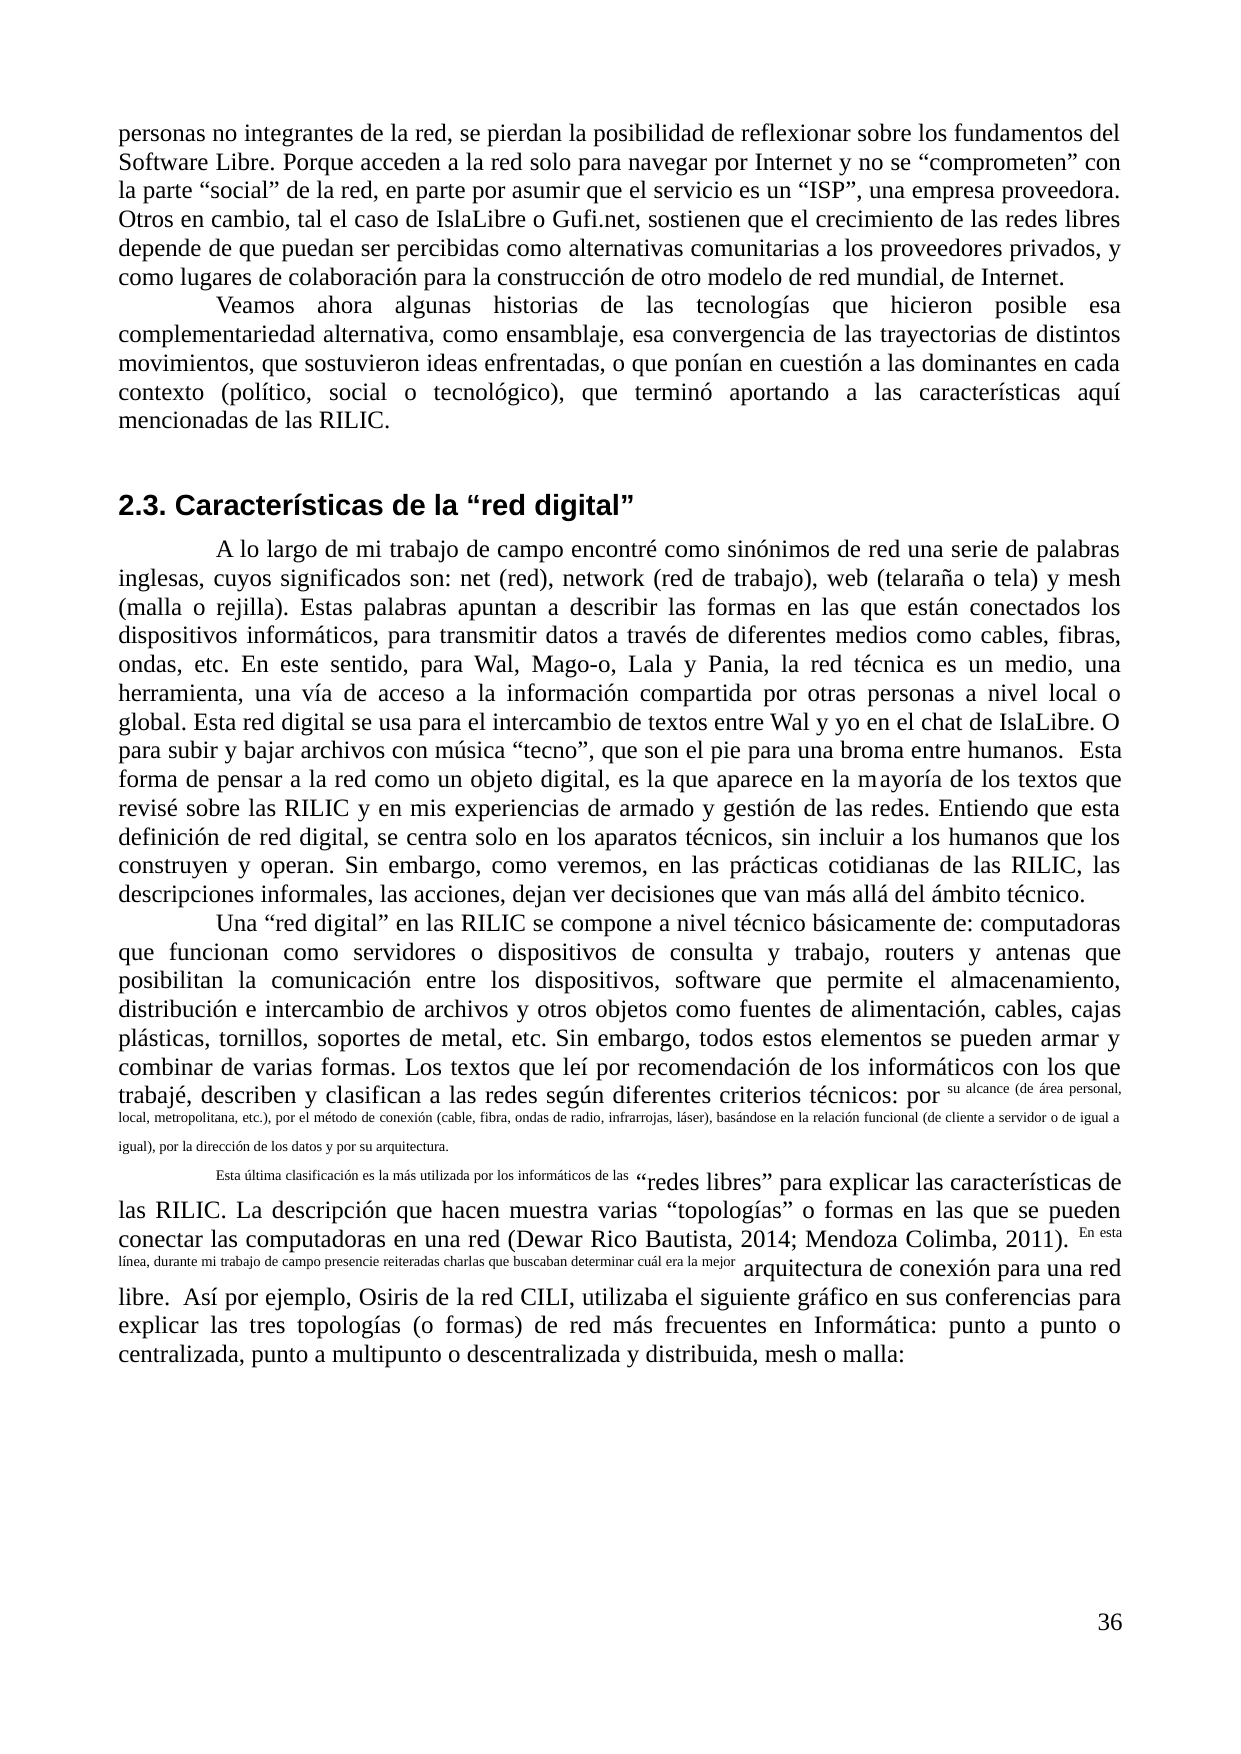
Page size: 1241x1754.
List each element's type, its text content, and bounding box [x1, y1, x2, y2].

text Esta última clasificación es la más utilizada por los informáticos de las “redes libres” para explicar las características de las RILIC. La descripción que hacen muestra varias “topologías” o formas en las que se pueden conectar las computadoras en una red (Dewar Rico Bautista, 2014; Mendoza Colimba, 2011). En esta línea, durante mi trabajo de campo presencie reiteradas charlas que buscaban determinar cuál era la mejor arquitectura de conexión para una red libre. Así por ejemplo, Osiris de la red CILI, utilizaba el siguiente gráfico en sus conferencias para explicar las tres topologías (o formas) de red más frecuentes en Informática: punto a punto o centralizada, punto a multipunto o descentralizada y distribuida, mesh o malla: [118, 1167, 1122, 1368]
text Veamos ahora algunas historias de las tecnologías que hicieron posible esa complementariedad alternativa, como ensamblaje, esa convergencia de las trayectorias de distintos movimientos, que sostuvieron ideas enfrentadas, o que ponían en cuestión a las dominantes en cada contexto (político, social o tecnológico), que terminó aportando a las características aquí mencionadas de las RILIC. [118, 291, 1122, 434]
text A lo largo de mi trabajo de campo encontré como sinónimos de red una serie de palabras inglesas, cuyos significados son: net (red), network (red de trabajo), web (telaraña o tela) y mesh (malla o rejilla). Estas palabras apuntan a describir las formas en las que están conectados los dispositivos informáticos, para transmitir datos a través de diferentes medios como cables, fibras, ondas, etc. En este sentido, para Wal, Mago-o, Lala y Pania, la red técnica es un medio, una herramienta, una vía de acceso a la información compartida por otras personas a nivel local o global. Esta red digital se usa para el intercambio de textos entre Wal y yo en el chat de IslaLibre. O para subir y bajar archivos con música “tecno”, que son el pie para una broma entre humanos. Esta forma de pensar a la red como un objeto digital, es la que aparece en la mayoría de los textos que revisé sobre las RILIC y en mis experiencias de armado y gestión de las redes. Entiendo que esta definición de red digital, se centra solo en los aparatos técnicos, sin incluir a los humanos que los construyen y operan. Sin embargo, como veremos, en las prácticas cotidianas de las RILIC, las descripciones informales, las acciones, dejan ver decisiones que van más allá del ámbito técnico. [118, 534, 1122, 908]
subtitle 2.3. Características de la “red digital” [118, 488, 1122, 522]
text Una “red digital” en las RILIC se compone a nivel técnico básicamente de: computadoras que funcionan como servidores o dispositivos de consulta y trabajo, routers y antenas que posibilitan la comunicación entre los dispositivos, software que permite el almacenamiento, distribución e intercambio de archivos y otros objetos como fuentes de alimentación, cables, cajas plásticas, tornillos, soportes de metal, etc. Sin embargo, todos estos elementos se pueden armar y combinar de varias formas. Los textos que leí por recomendación de los informáticos con los que trabajé, describen y clasifican a las redes según diferentes criterios técnicos: por su alcance (de área personal, local, metropolitana, etc.), por el método de conexión (cable, fibra, ondas de radio, infrarrojas, láser), basándose en la relación funcional (de cliente a servidor o de igual a igual), por la dirección de los datos y por su arquitectura. [118, 908, 1122, 1167]
text personas no integrantes de la red, se pierdan la posibilidad de reflexionar sobre los fundamentos del Software Libre. Porque acceden a la red solo para navegar por Internet y no se “comprometen” con la parte “social” de la red, en parte por asumir que el servicio es un “ISP”, una empresa proveedora. Otros en cambio, tal el caso de IslaLibre o Gufi.net, sostienen que el crecimiento de las redes libres depende de que puedan ser percibidas como alternativas comunitarias a los proveedores privados, y como lugares de colaboración para la construcción de otro modelo de red mundial, de Internet. [118, 118, 1122, 291]
